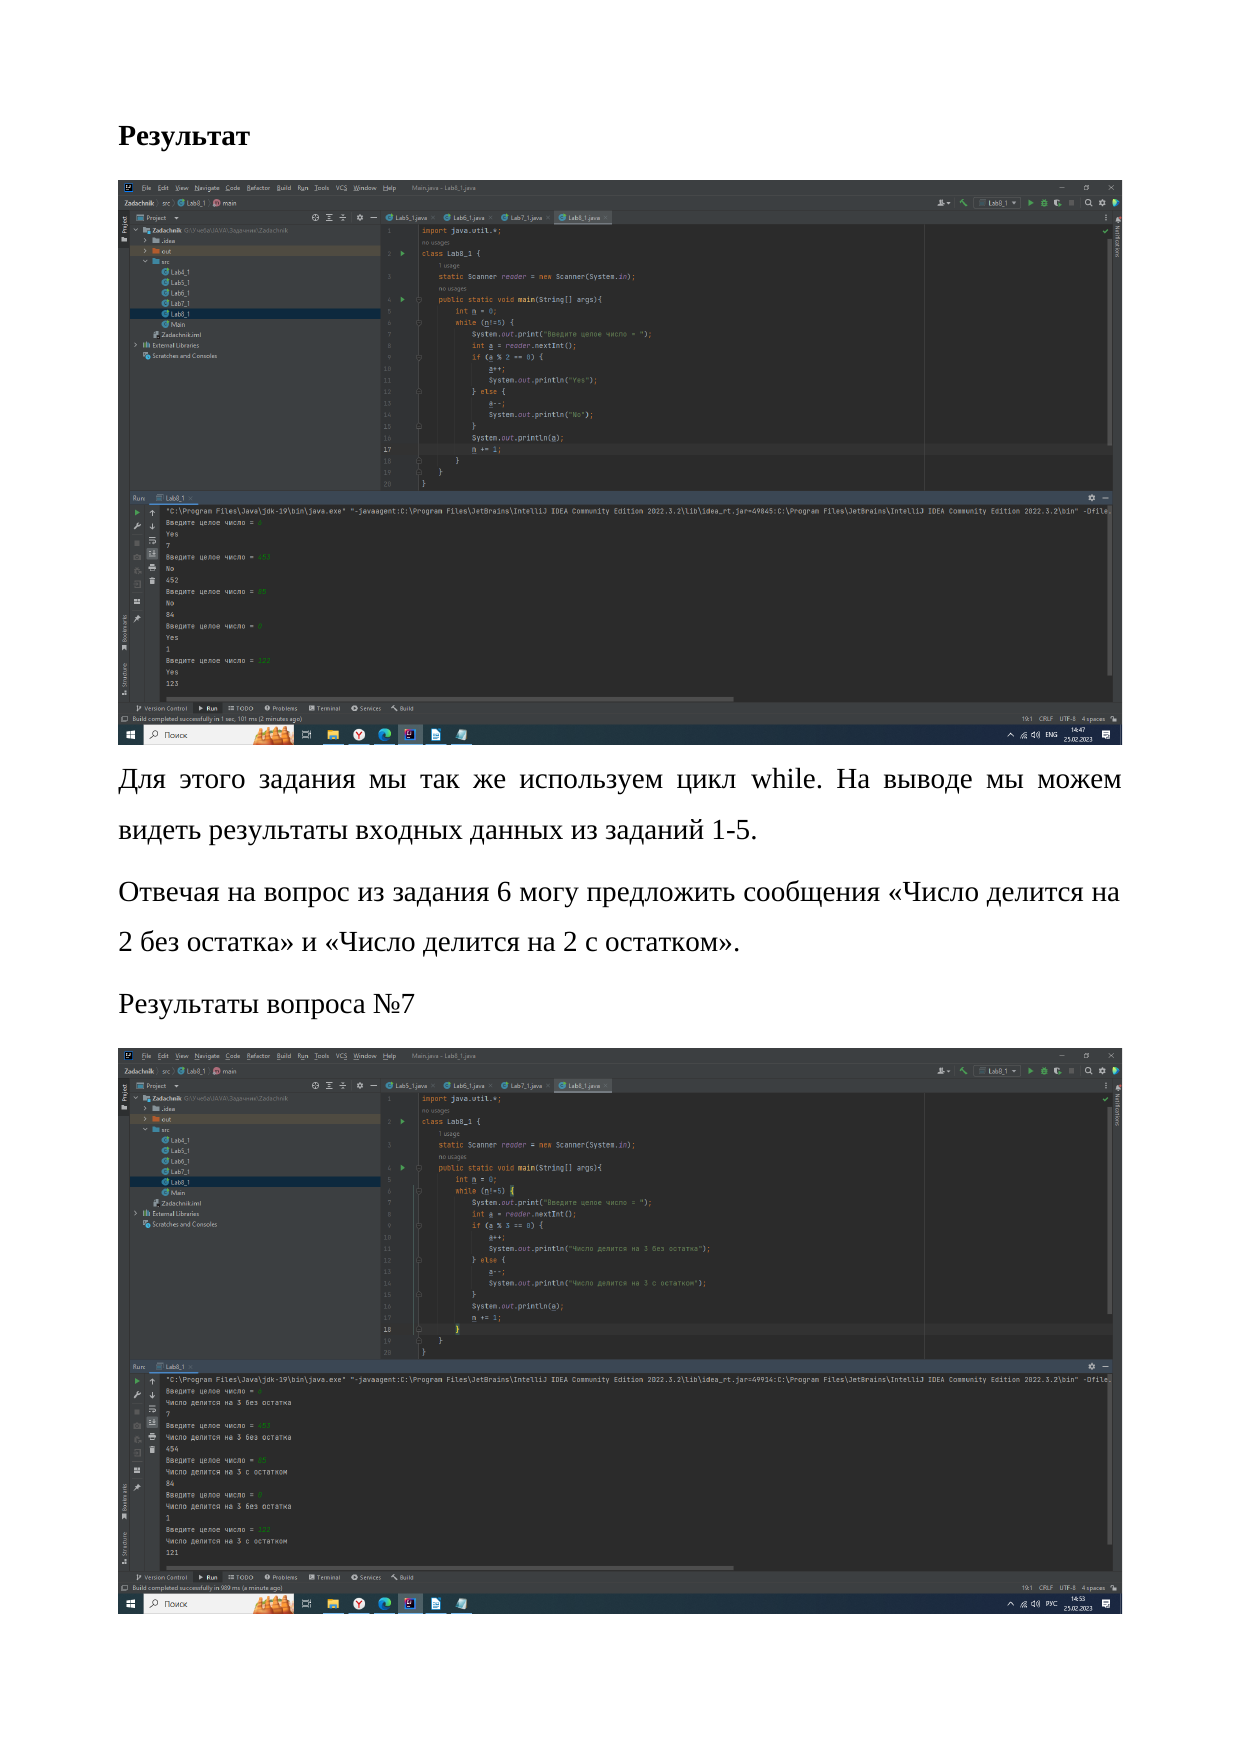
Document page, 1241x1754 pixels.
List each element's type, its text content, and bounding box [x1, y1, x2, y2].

text Отвечая на вопрос из задания 6 могу предложить сообщения «Число делится на 2 без остатка» и «Число делится на 2 с остатком». [118, 874, 1122, 958]
picture [118, 180, 1123, 745]
text Результаты вопроса №7 [118, 986, 1122, 1020]
picture [118, 1048, 1123, 1614]
text Для этого задания мы так же используем цикл while. На выводе мы можем видеть результаты входных данных из заданий 1-5. [118, 745, 1122, 846]
subtitle Результат [118, 118, 1122, 152]
